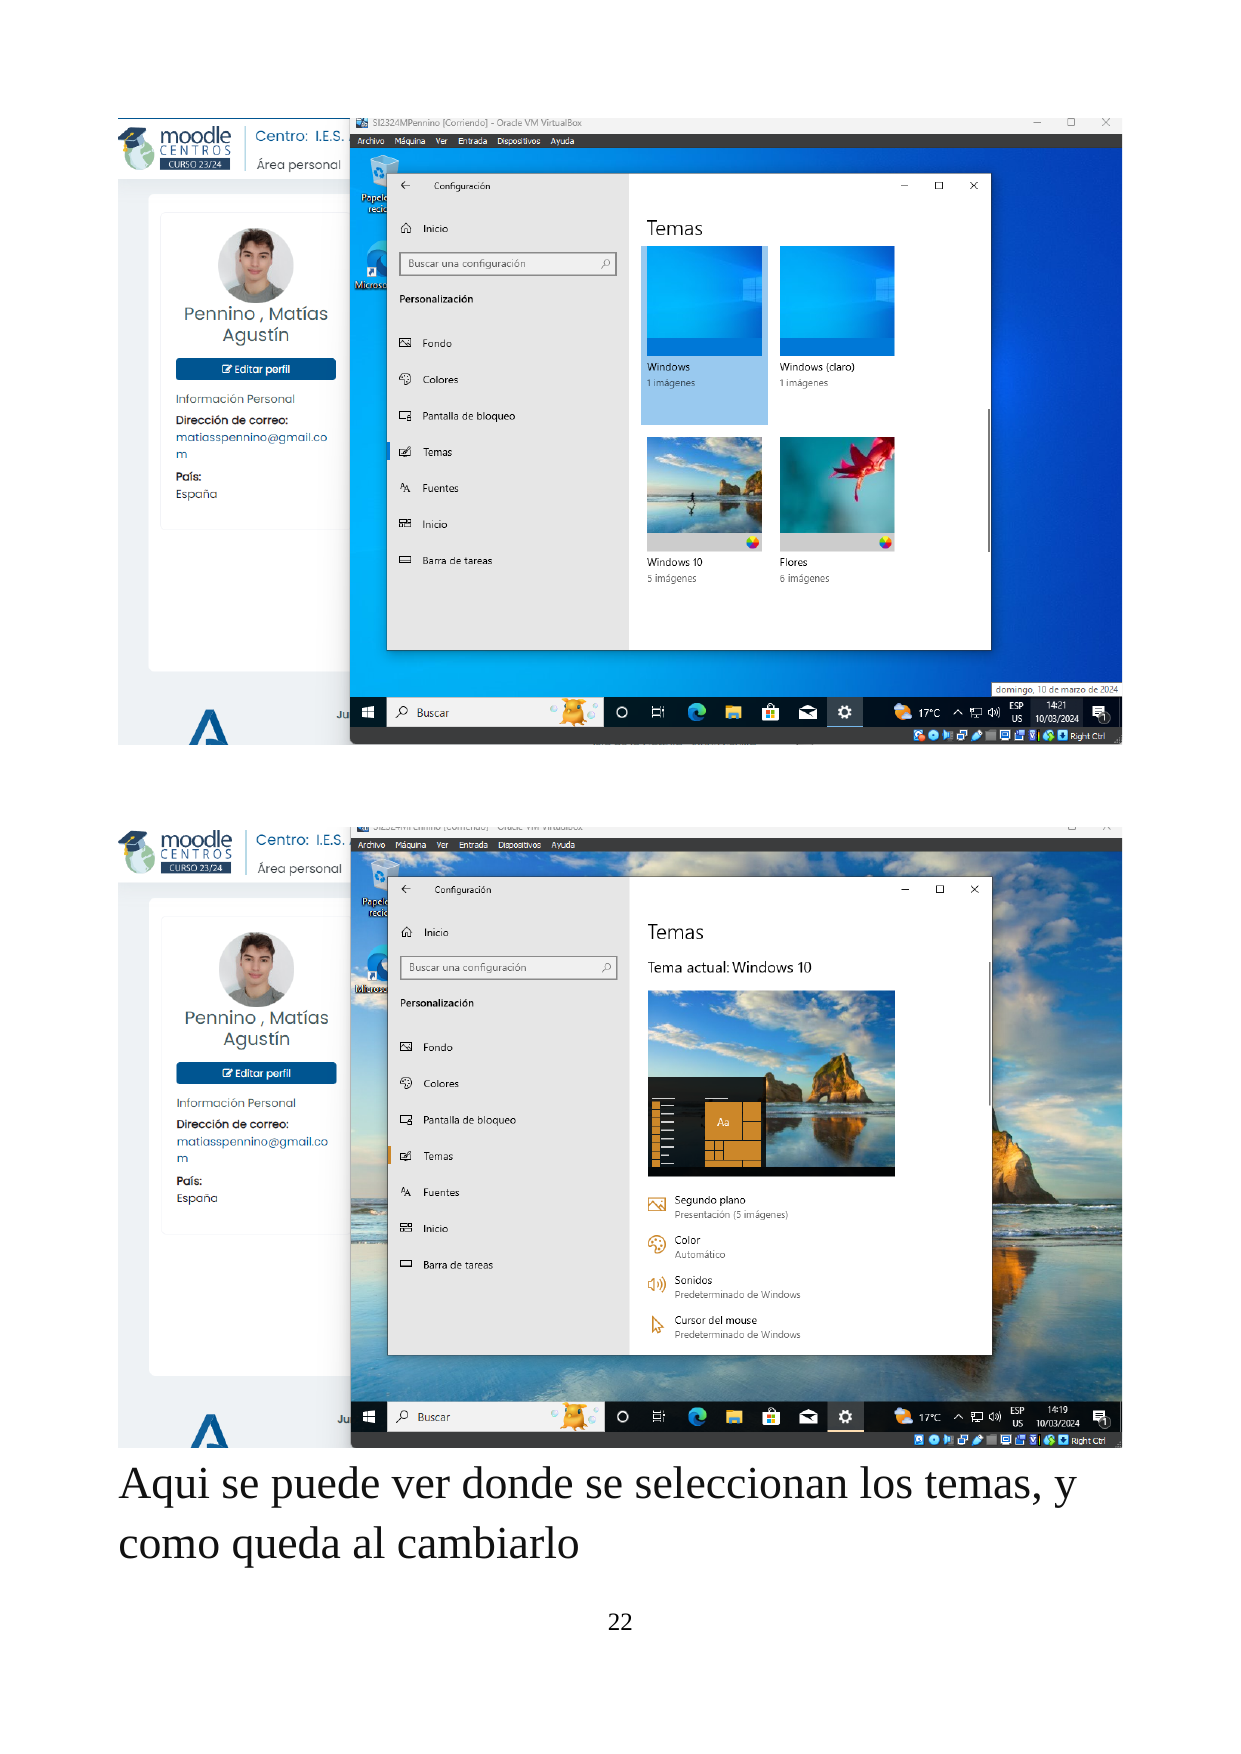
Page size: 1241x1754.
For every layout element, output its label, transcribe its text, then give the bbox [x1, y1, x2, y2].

picture [118, 118, 1123, 745]
text Aqui se puede ver donde se seleccionan los temas, y como queda al cambiarlo [118, 1448, 1122, 1569]
picture [118, 827, 1123, 1448]
